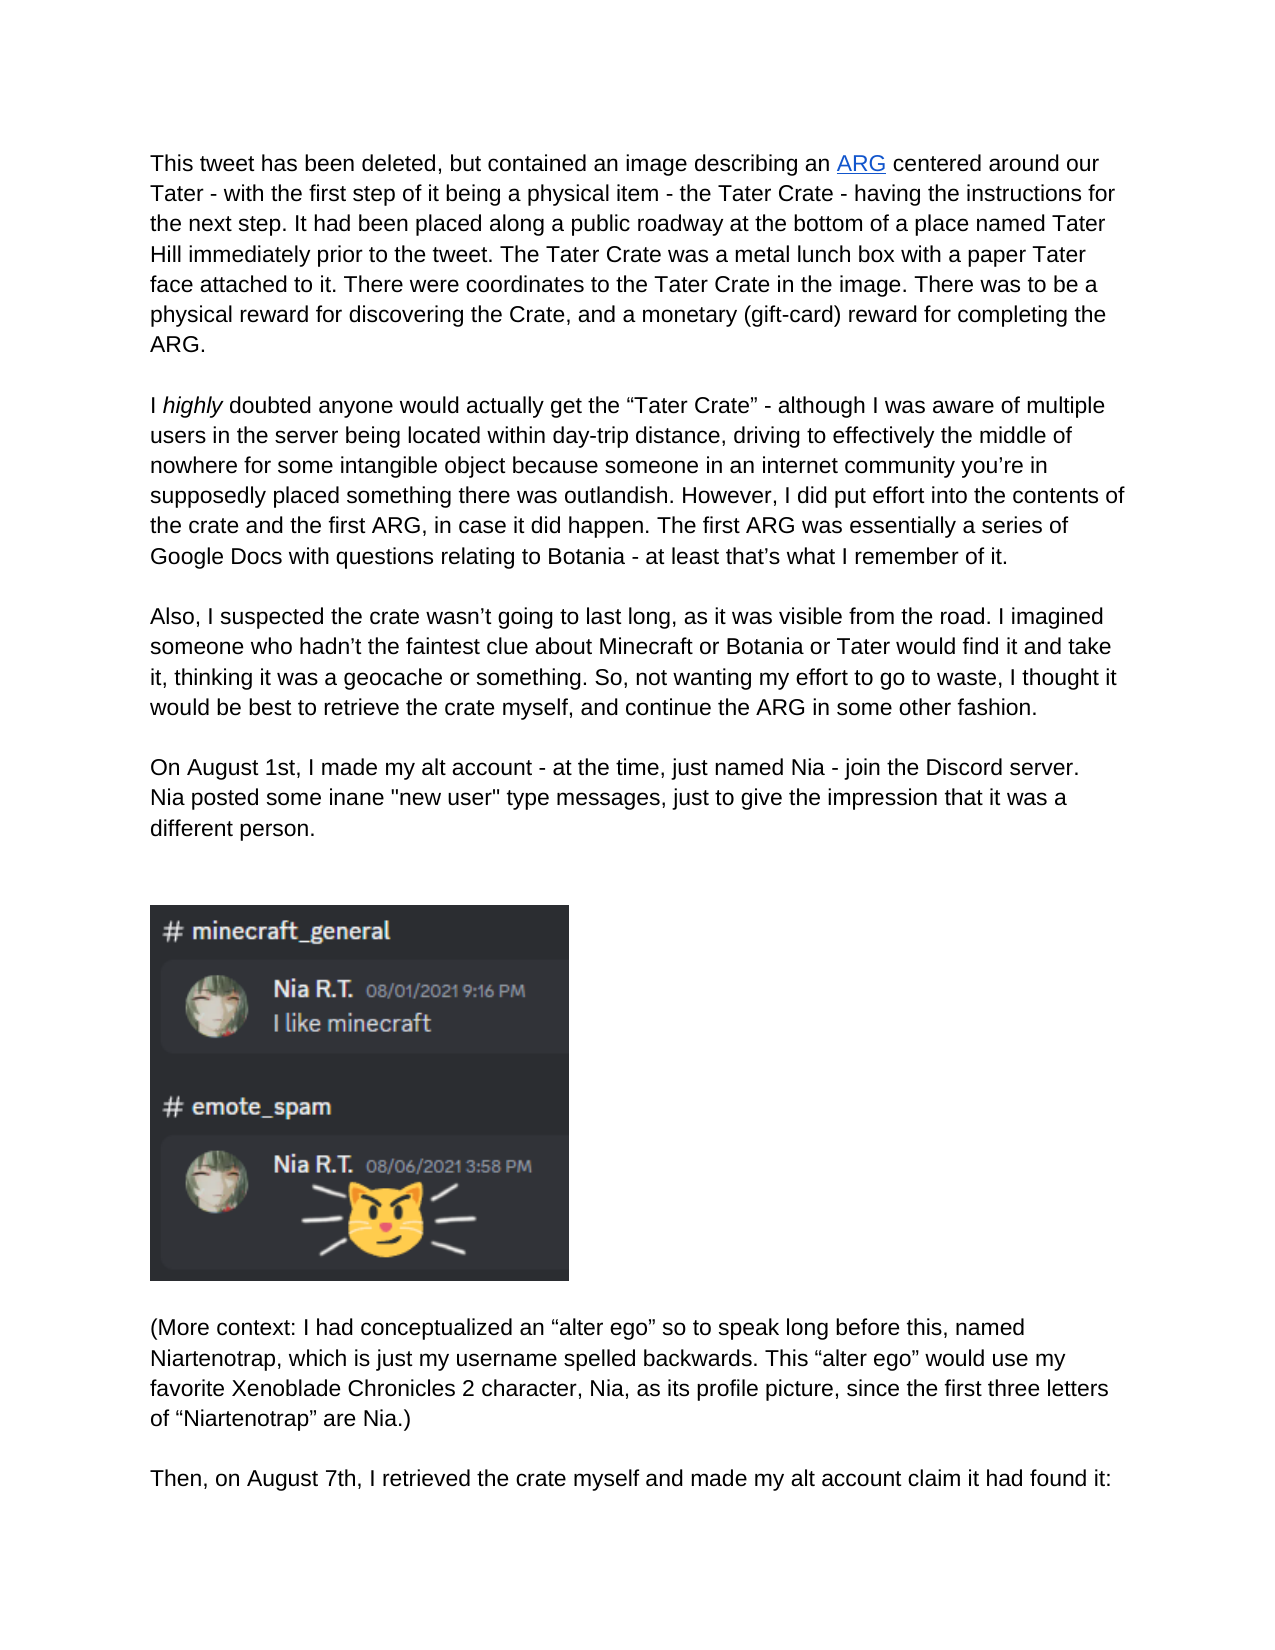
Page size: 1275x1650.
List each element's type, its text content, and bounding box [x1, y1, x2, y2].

text Nia posted some inane "new user" type messages, just to give the impression that it was a different person. [150, 784, 1125, 841]
text Then, on August 7th, I retrieved the crate myself and made my alt account claim it had found it: [150, 1465, 1125, 1492]
text This tweet has been deleted, but contained an image describing an ARG centered around our Tater - with the first step of it being a physical item - the Tater Crate - having the instructions for the next step. It had been placed along a public roadway at the bottom of a place named Tater Hill immediately prior to the tweet. The Tater Crate was a metal lunch box with a paper Tater face attached to it. There were coordinates to the Tater Crate in the image. There was to be a physical reward for discovering the Crate, and a monetary (gift-card) reward for completing the ARG. [150, 150, 1125, 358]
text (More context: I had conceptualized an “alter ego” so to speak long before this, named Niartenotrap, which is just my username spelled backwards. This “alter ego” would use my favorite Xenoblade Chronicles 2 character, Nia, as its profile picture, since the first three letters of “Niartenotrap” are Nia.) [150, 1314, 1125, 1431]
text Also, I suspected the crate wasn’t going to last long, as it was visible from the road. I imagined someone who hadn’t the faintest clue about Minecraft or Botania or Tater would find it and take it, thinking it was a geocache or something. So, not wanting my effort to go to waste, I thought it would be best to retrieve the crate myself, and continue the ARG in some other fashion. [150, 603, 1125, 720]
text On August 1st, I made my alt account - at the time, just named Nia - join the Discord server. [150, 754, 1125, 781]
picture [150, 905, 569, 1281]
text I highly doubted anyone would actually get the “Tater Crate” - although I was aware of multiple users in the server being located within day-trip distance, driving to effectively the middle of nowhere for some intangible object because someone in an internet community you’re in supposedly placed something there was outlandish. However, I did put effort into the contents of the crate and the first ARG, in case it did happen. The first ARG was essentially a series of Google Docs with questions relating to Botania - at least that’s what I remember of it. [150, 392, 1125, 569]
